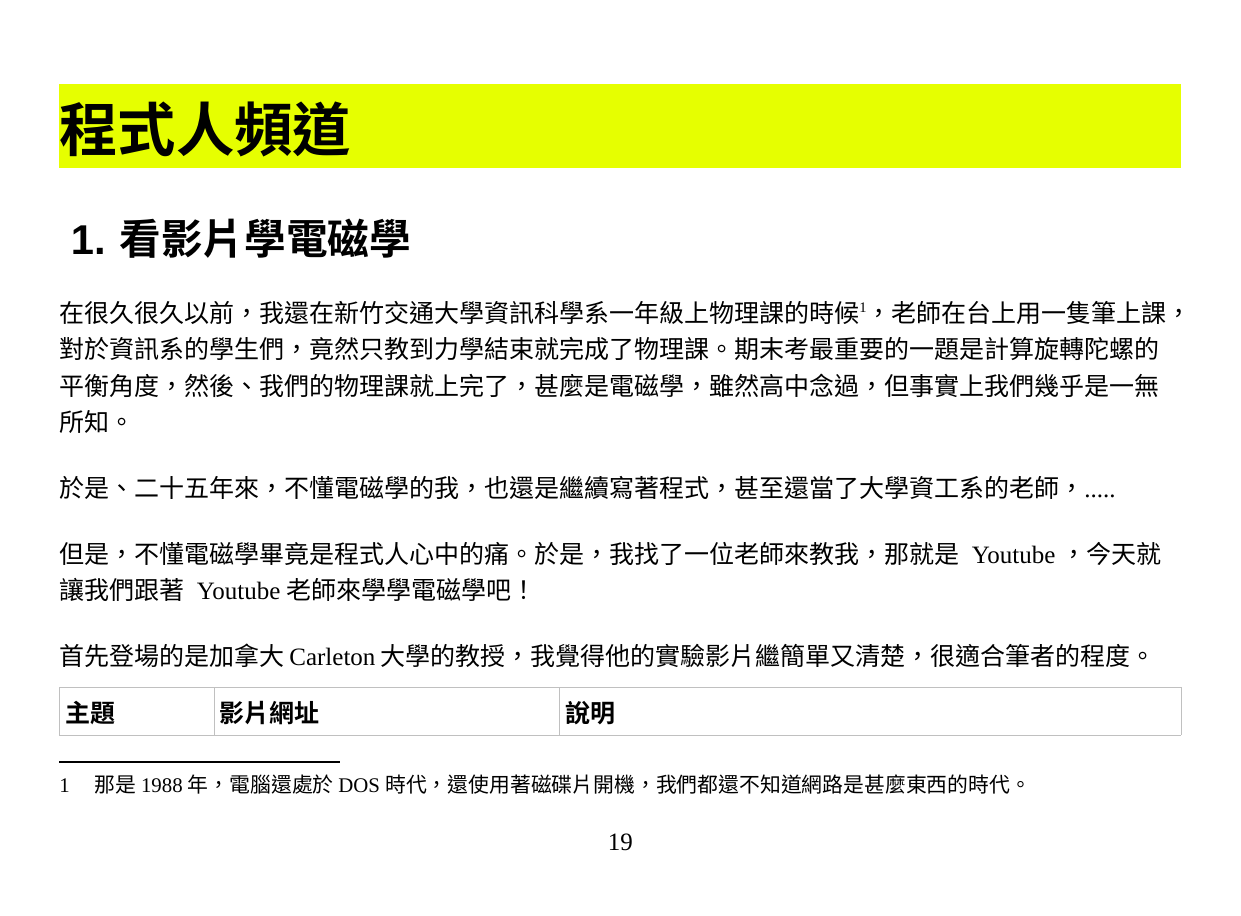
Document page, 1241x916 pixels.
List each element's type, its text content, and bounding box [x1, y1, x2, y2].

text 但是，不懂電磁學畢竟是程式人心中的痛。於是，我找了一位老師來教我，那就是 Youtube ，今天就讓我們跟著 Youtube 老師來學學電磁學吧！ [59, 534, 1181, 607]
subtitle 看影片學電磁學 [59, 206, 1181, 266]
text 那是 1988 年，電腦還處於 DOS 時代，還使用著磁碟片開機，我們都還不知道網路是甚麼東西的時代。 [59, 768, 1181, 798]
table_header 主題 [60, 688, 214, 735]
table_header 影片網址 [215, 688, 559, 735]
table_header 說明 [560, 688, 1181, 735]
subtitle 程式人頻道 [59, 84, 1181, 168]
text 在很久很久以前，我還在新竹交通大學資訊科學系一年級上物理課的時候，老師在台上用一隻筆上課，對於資訊系的學生們，竟然只教到力學結束就完成了物理課。期末考最重要的一題是計算旋轉陀螺的平衡角度，然後、我們的物理課就上完了，甚麼是電磁學，雖然高中念過，但事實上我們幾乎是一無所知。 [59, 294, 1181, 439]
text 首先登場的是加拿大Carleton大學的教授，我覺得他的實驗影片繼簡單又清楚，很適合筆者的程度。 [59, 636, 1181, 672]
text 於是、二十五年來，不懂電磁學的我，也還是繼續寫著程式，甚至還當了大學資工系的老師，..... [59, 468, 1181, 504]
